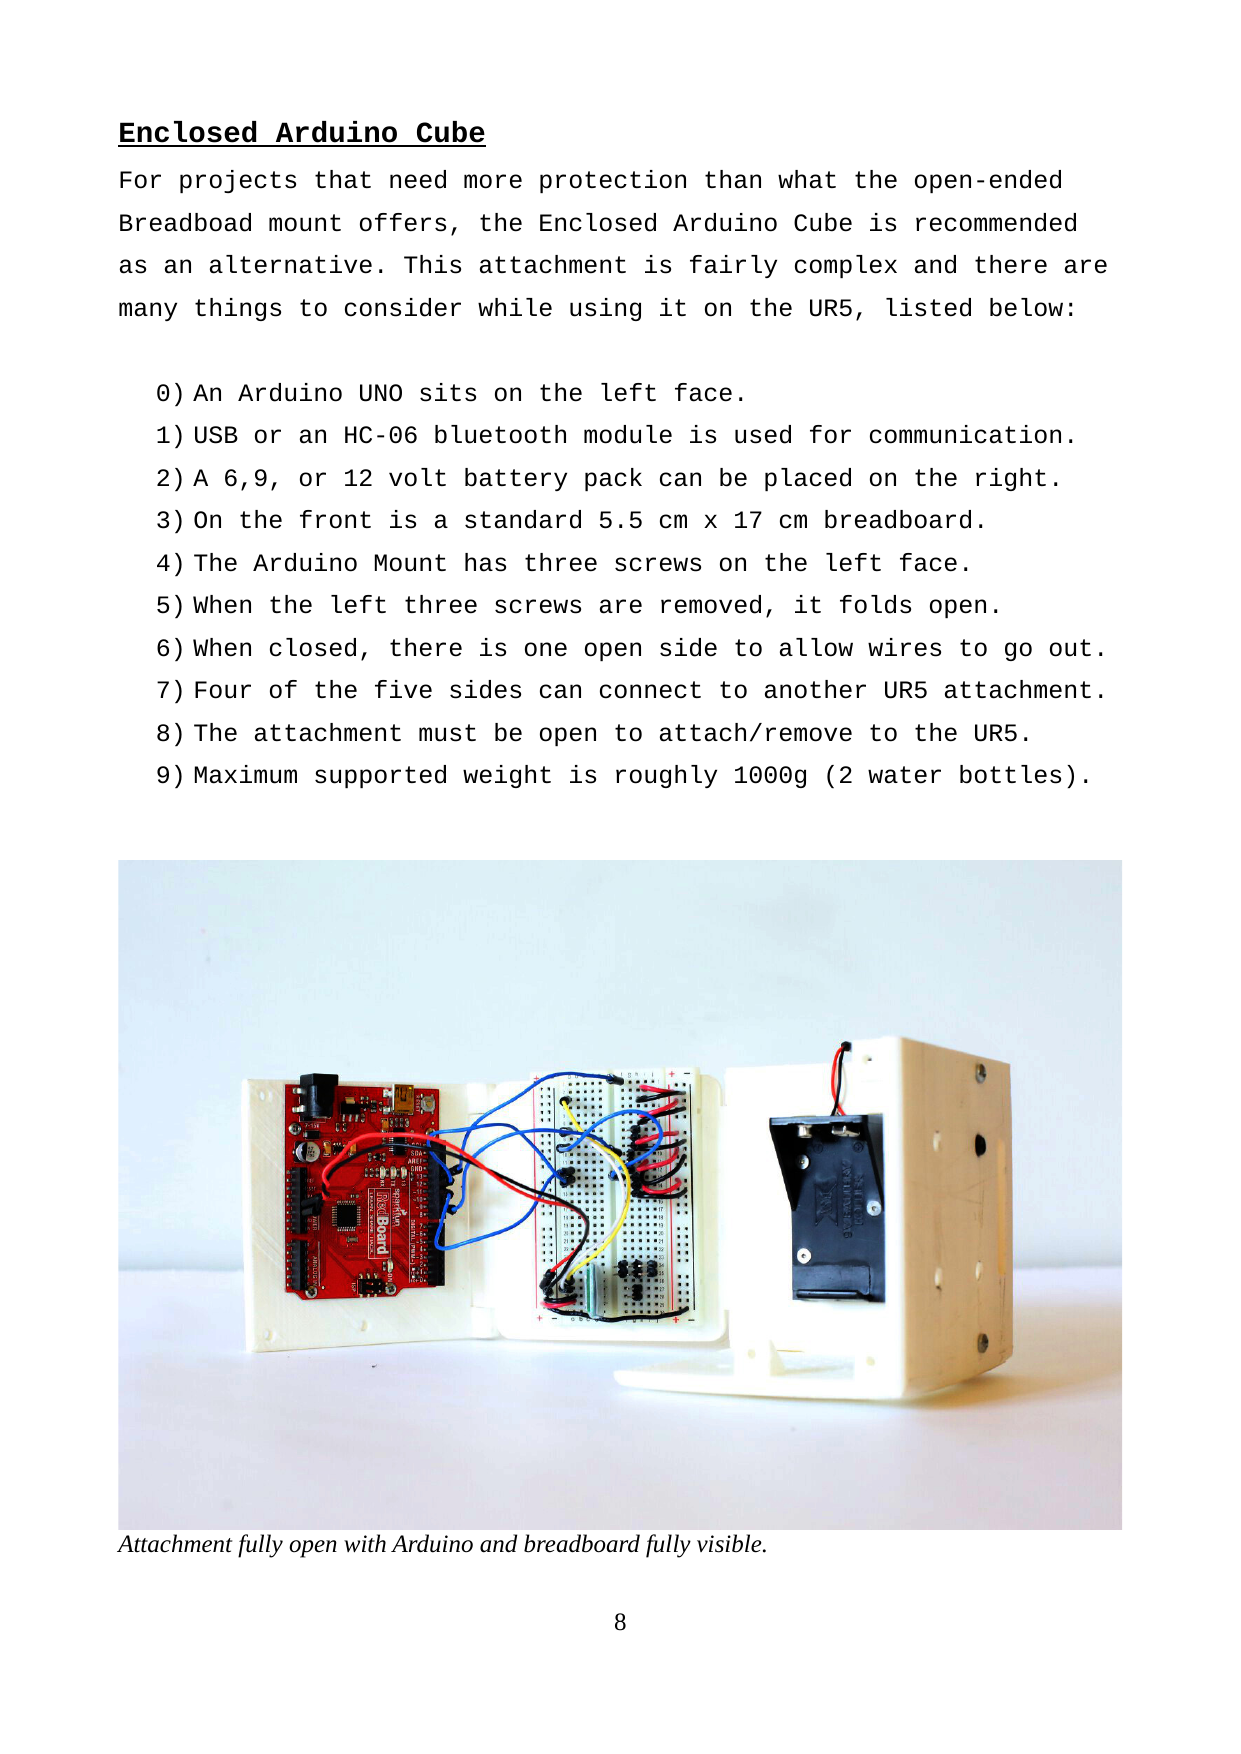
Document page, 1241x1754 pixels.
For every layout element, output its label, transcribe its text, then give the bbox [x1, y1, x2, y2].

list An Arduino UNO sits on the left face. [156, 380, 1122, 408]
list When closed, there is one open side to allow wires to go out. [156, 635, 1122, 663]
list When the left three screws are removed, it folds open. [156, 593, 1122, 621]
text Attachment fully open with Arduino and breadboard fully visible. [118, 1530, 1122, 1558]
list On the front is a standard 5.5 cm x 17 cm breadboard. [156, 508, 1122, 536]
list The Arduino Mount has three screws on the left face. [156, 550, 1122, 578]
text Enclosed Arduino Cube [118, 118, 1122, 151]
list The attachment must be open to attach/remove to the UR5. [156, 720, 1122, 748]
text For projects that need more protection than what the open-ended Breadboad mount offers, the Enclosed Arduino Cube is recommended as an alternative. This attachment is fairly complex and there are many things to consider while using it on the UR5, listed below: [118, 168, 1122, 323]
picture [118, 860, 1123, 1530]
list USB or an HC-06 bluetooth module is used for communication. [156, 423, 1122, 451]
list Maximum supported weight is roughly 1000g (2 water bottles). [156, 763, 1122, 791]
list Four of the five sides can connect to another UR5 attachment. [156, 678, 1122, 706]
list A 6,9, or 12 volt battery pack can be placed on the right. [156, 465, 1122, 493]
